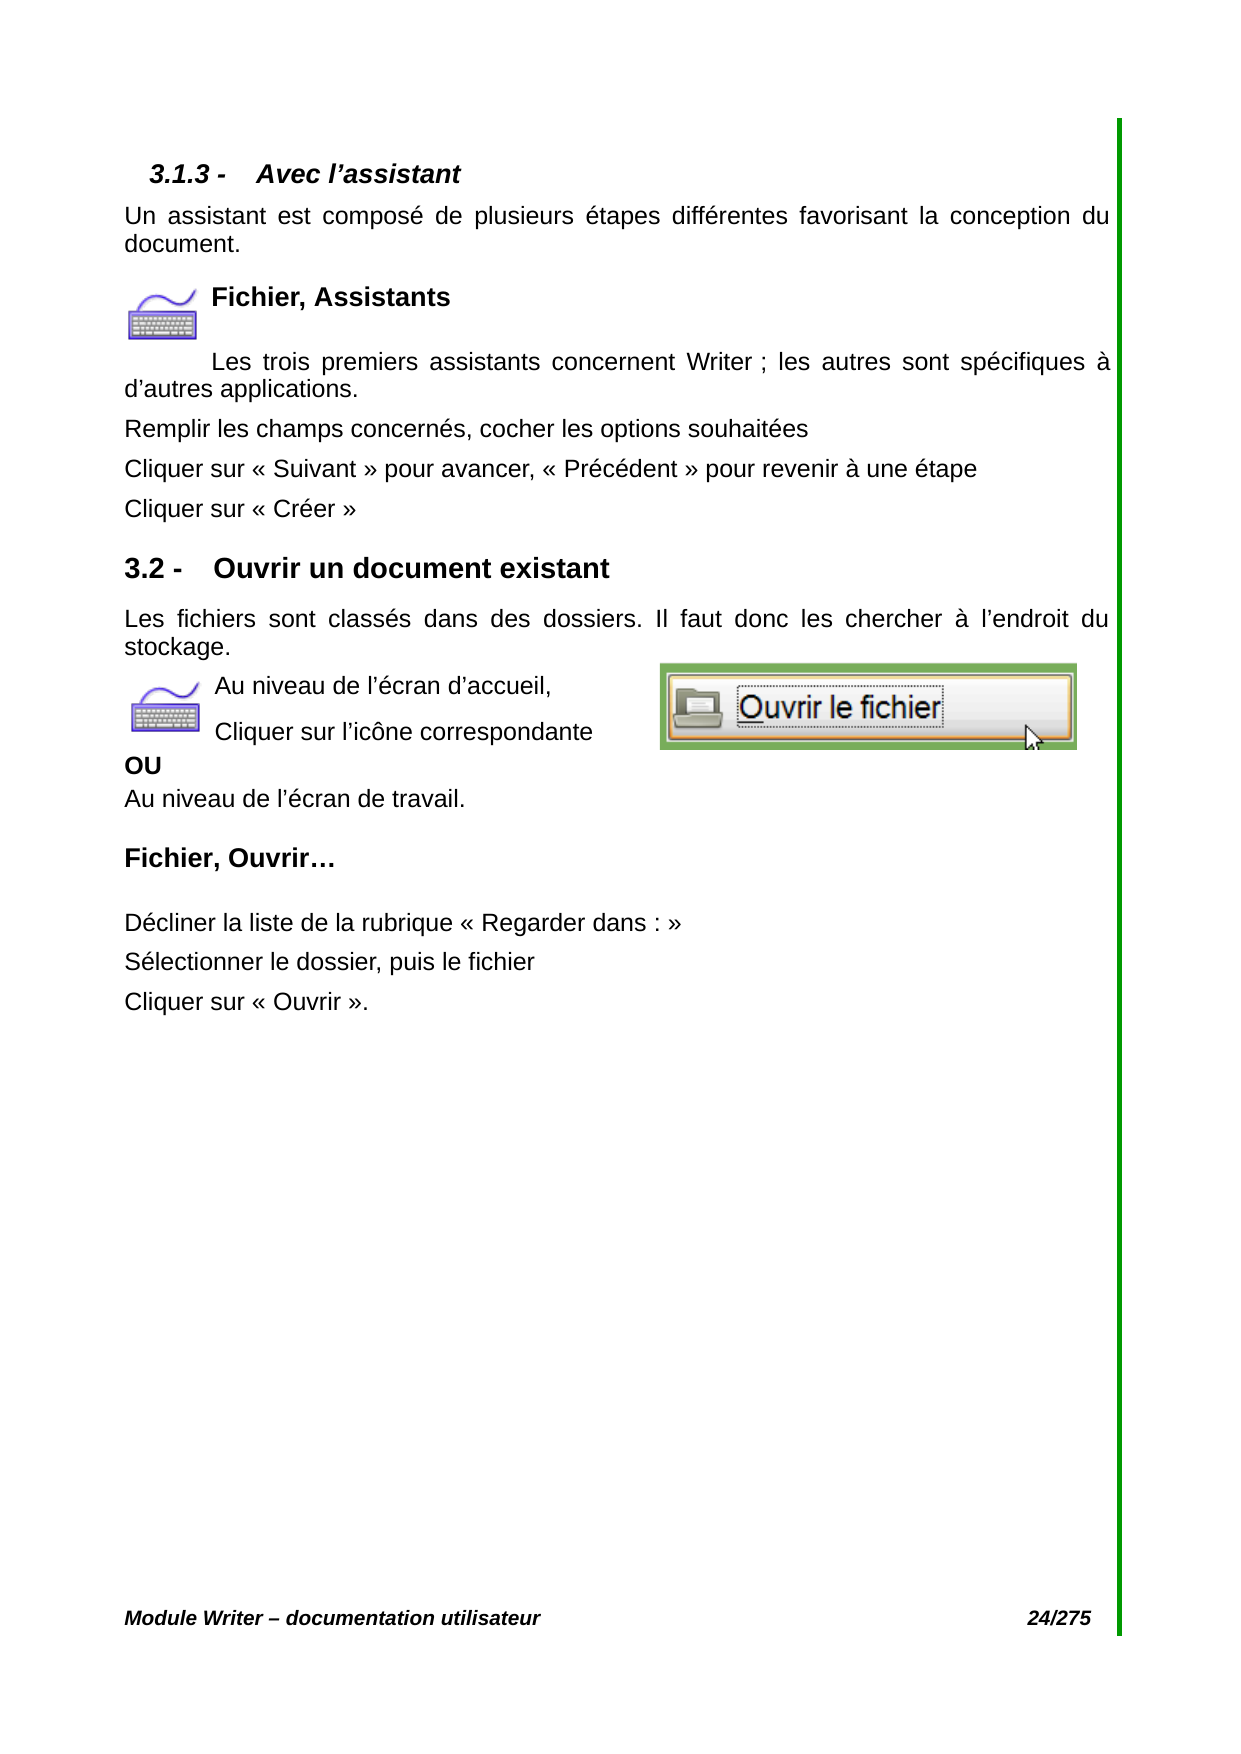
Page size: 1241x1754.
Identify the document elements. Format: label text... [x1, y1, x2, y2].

text Cliquer sur « Suivant » pour avancer, « Précédent » pour revenir à une étape [124, 455, 1111, 483]
text Les trois premiers assistants concernent Writer ; les autres sont spécifiques à d’autres applications. [124, 347, 1111, 403]
picture [124, 278, 200, 354]
subtitle Avec l’assistant [149, 159, 1111, 190]
text Un assistant est composé de plusieurs étapes différentes favorisant la conception du document. [124, 202, 1111, 258]
picture [127, 671, 203, 746]
text Cliquer sur « Créer » [124, 494, 1111, 522]
text [1077, 718, 1111, 746]
text Cliquer sur « Ouvrir ». [124, 988, 1111, 1016]
text [1077, 672, 1111, 700]
text Cliquer sur l’icône correspondante [203, 718, 659, 746]
text Décliner la liste de la rubrique « Regarder dans : » [124, 908, 1111, 936]
picture [659, 662, 1077, 750]
text Les fichiers sont classés dans des dossiers. Il faut donc les chercher à l’endroit du stockage. [124, 604, 1111, 660]
text OU [124, 751, 1111, 779]
subtitle Ouvrir un document existant [124, 552, 1111, 584]
text Sélectionner le dossier, puis le fichier [124, 948, 1111, 976]
text Fichier, Ouvrir… [124, 843, 1111, 873]
text Au niveau de l’écran de travail. [124, 785, 1111, 813]
text Fichier, Assistants [200, 282, 1111, 312]
text Au niveau de l’écran d’accueil, [203, 672, 659, 700]
text Remplir les champs concernés, cocher les options souhaitées [124, 415, 1111, 443]
